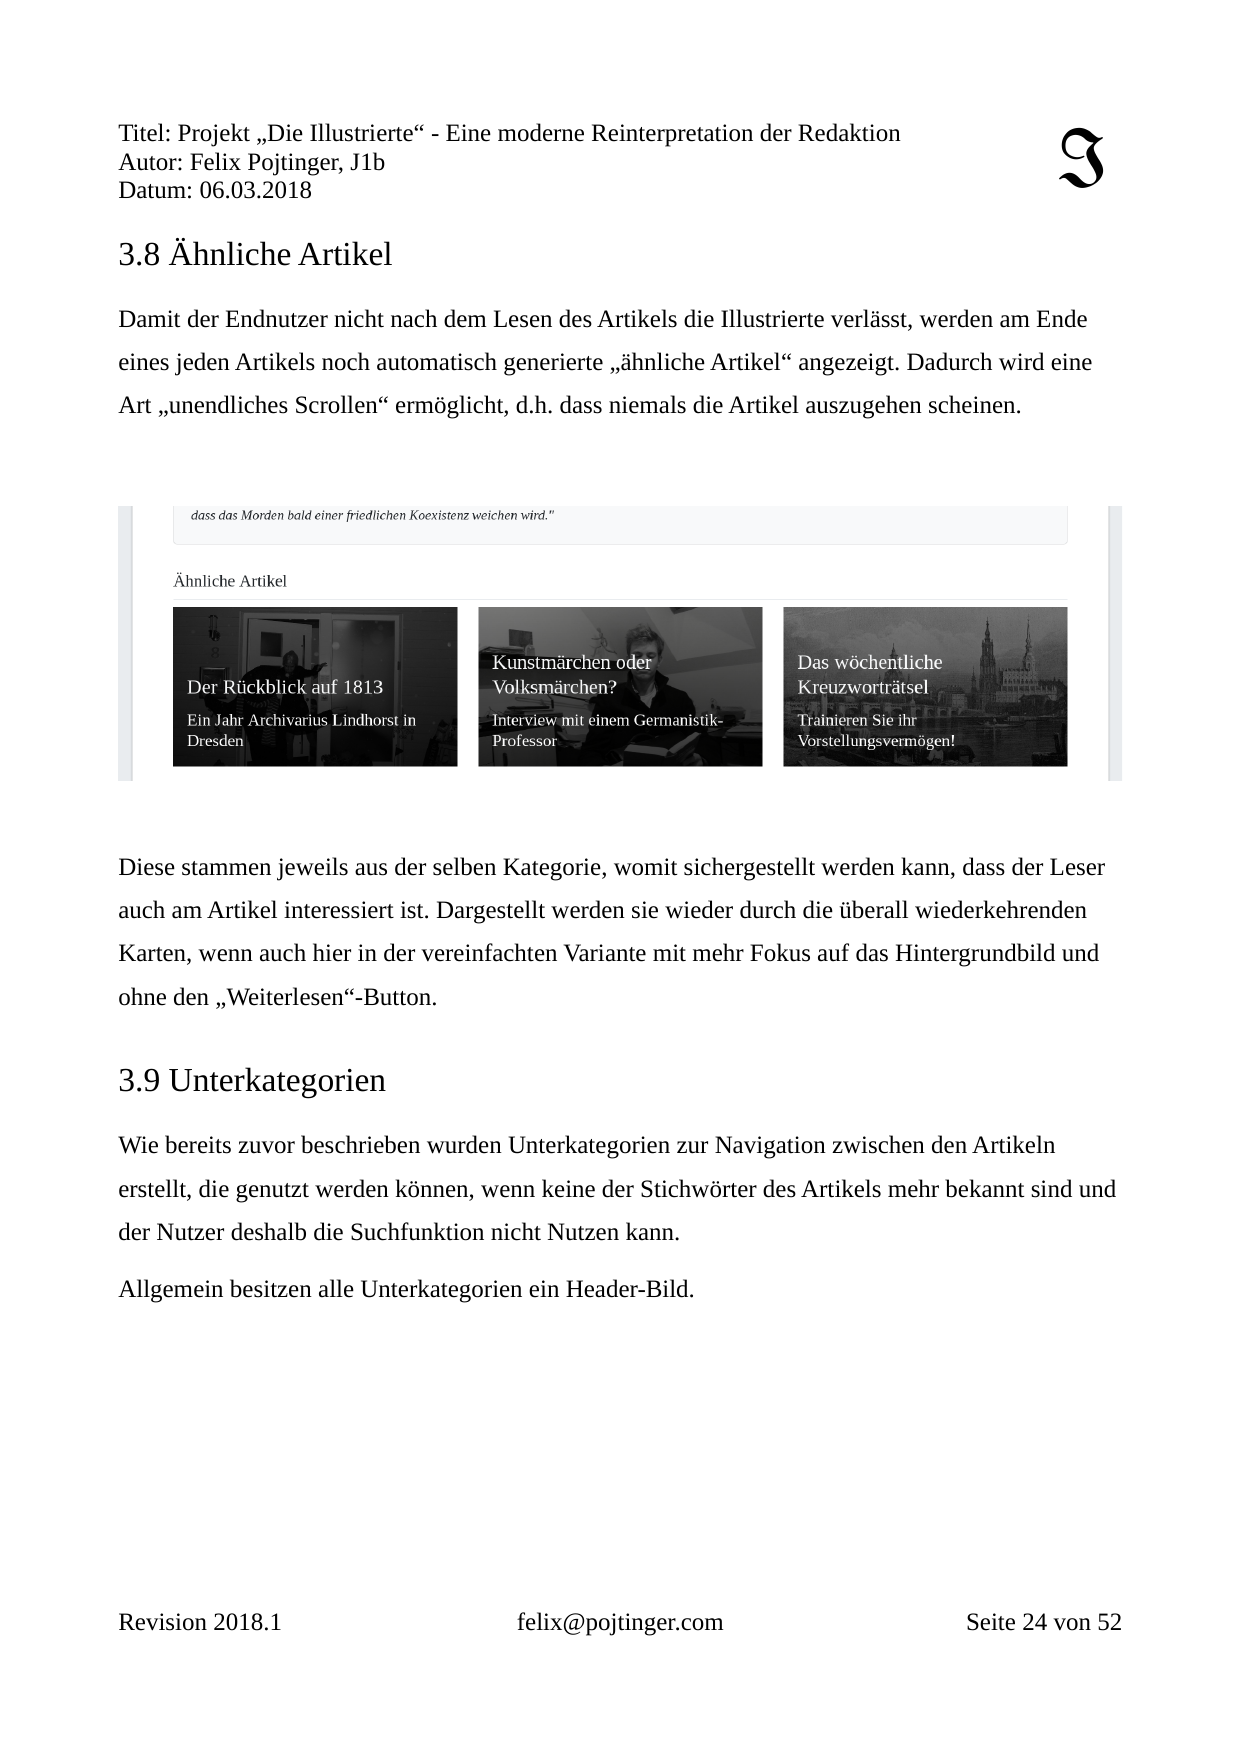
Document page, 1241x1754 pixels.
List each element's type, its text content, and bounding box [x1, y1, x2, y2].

text Wie bereits zuvor beschrieben wurden Unterkategorien zur Navigation zwischen den Artikeln erstellt, die genutzt werden können, wenn keine der Stichwörter des Artikels mehr bekannt sind und der Nutzer deshalb die Suchfunktion nicht Nutzen kann. [118, 1131, 1122, 1246]
text Diese stammen jeweils aus der selben Kategorie, womit sichergestellt werden kann, dass der Leser auch am Artikel interessiert ist. Dargestellt werden sie wieder durch die überall wiederkehrenden Karten, wenn auch hier in der vereinfachten Variante mit mehr Fokus auf das Hintergrundbild und ohne den „Weiterlesen“-Button. [118, 852, 1122, 1010]
subtitle 3.8 Ähnliche Artikel [118, 234, 1122, 272]
subtitle 3.9 Unterkategorien [118, 1060, 1122, 1099]
picture [1046, 120, 1120, 194]
text Damit der Endnutzer nicht nach dem Lesen des Artikels die Illustrierte verlässt, werden am Ende eines jeden Artikels noch automatisch generierte „ähnliche Artikel“ angezeigt. Dadurch wird eine Art „unendliches Scrollen“ ermöglicht, d.h. dass niemals die Artikel auszugehen scheinen. [118, 304, 1122, 419]
picture [118, 506, 1123, 781]
text Allgemein besitzen alle Unterkategorien ein Header-Bild. [118, 1274, 1122, 1303]
